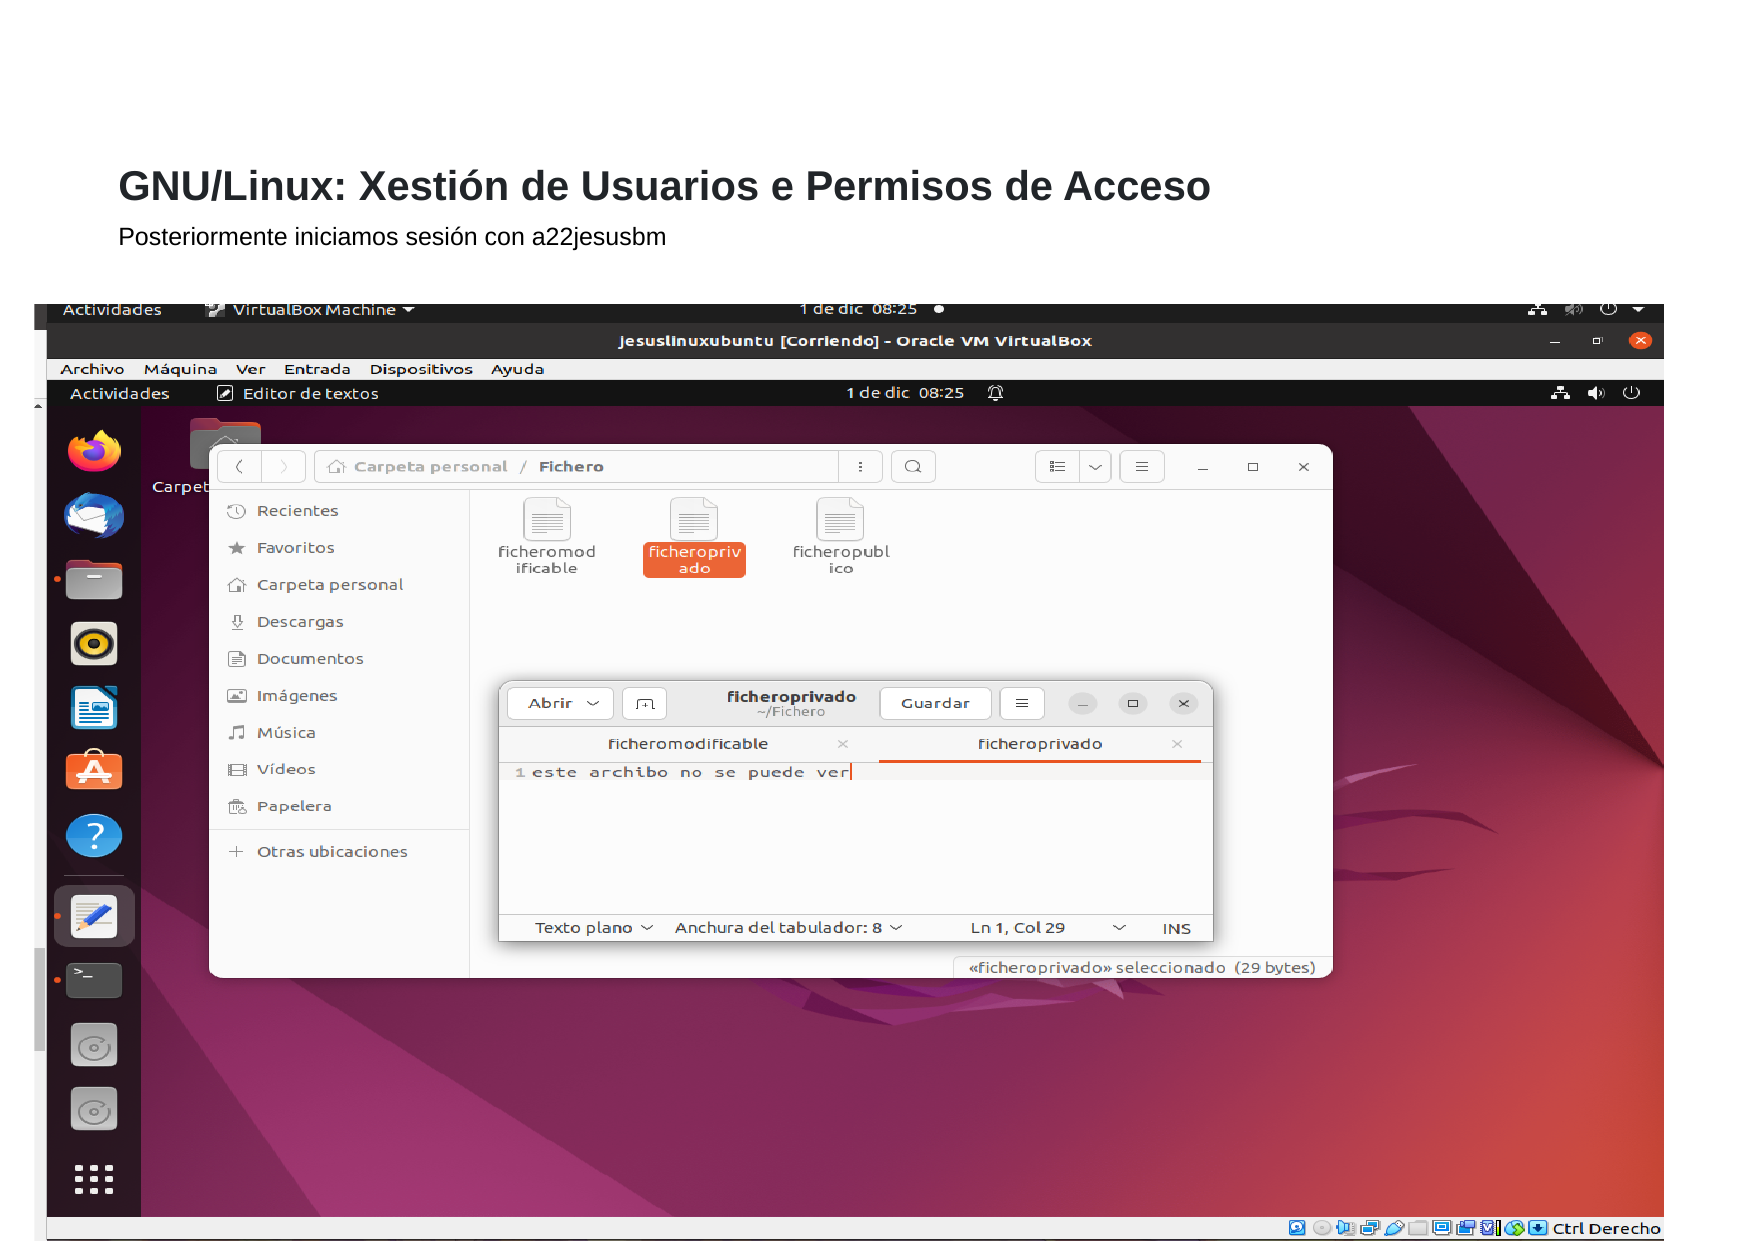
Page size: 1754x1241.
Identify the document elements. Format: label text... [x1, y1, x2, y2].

text Posteriormente iniciamos sesión con a22jesusbm [118, 222, 1636, 251]
picture [34, 304, 1664, 1241]
subtitle GNU/Linux: Xestión de Usuarios e Permisos de Acceso [118, 161, 1636, 209]
